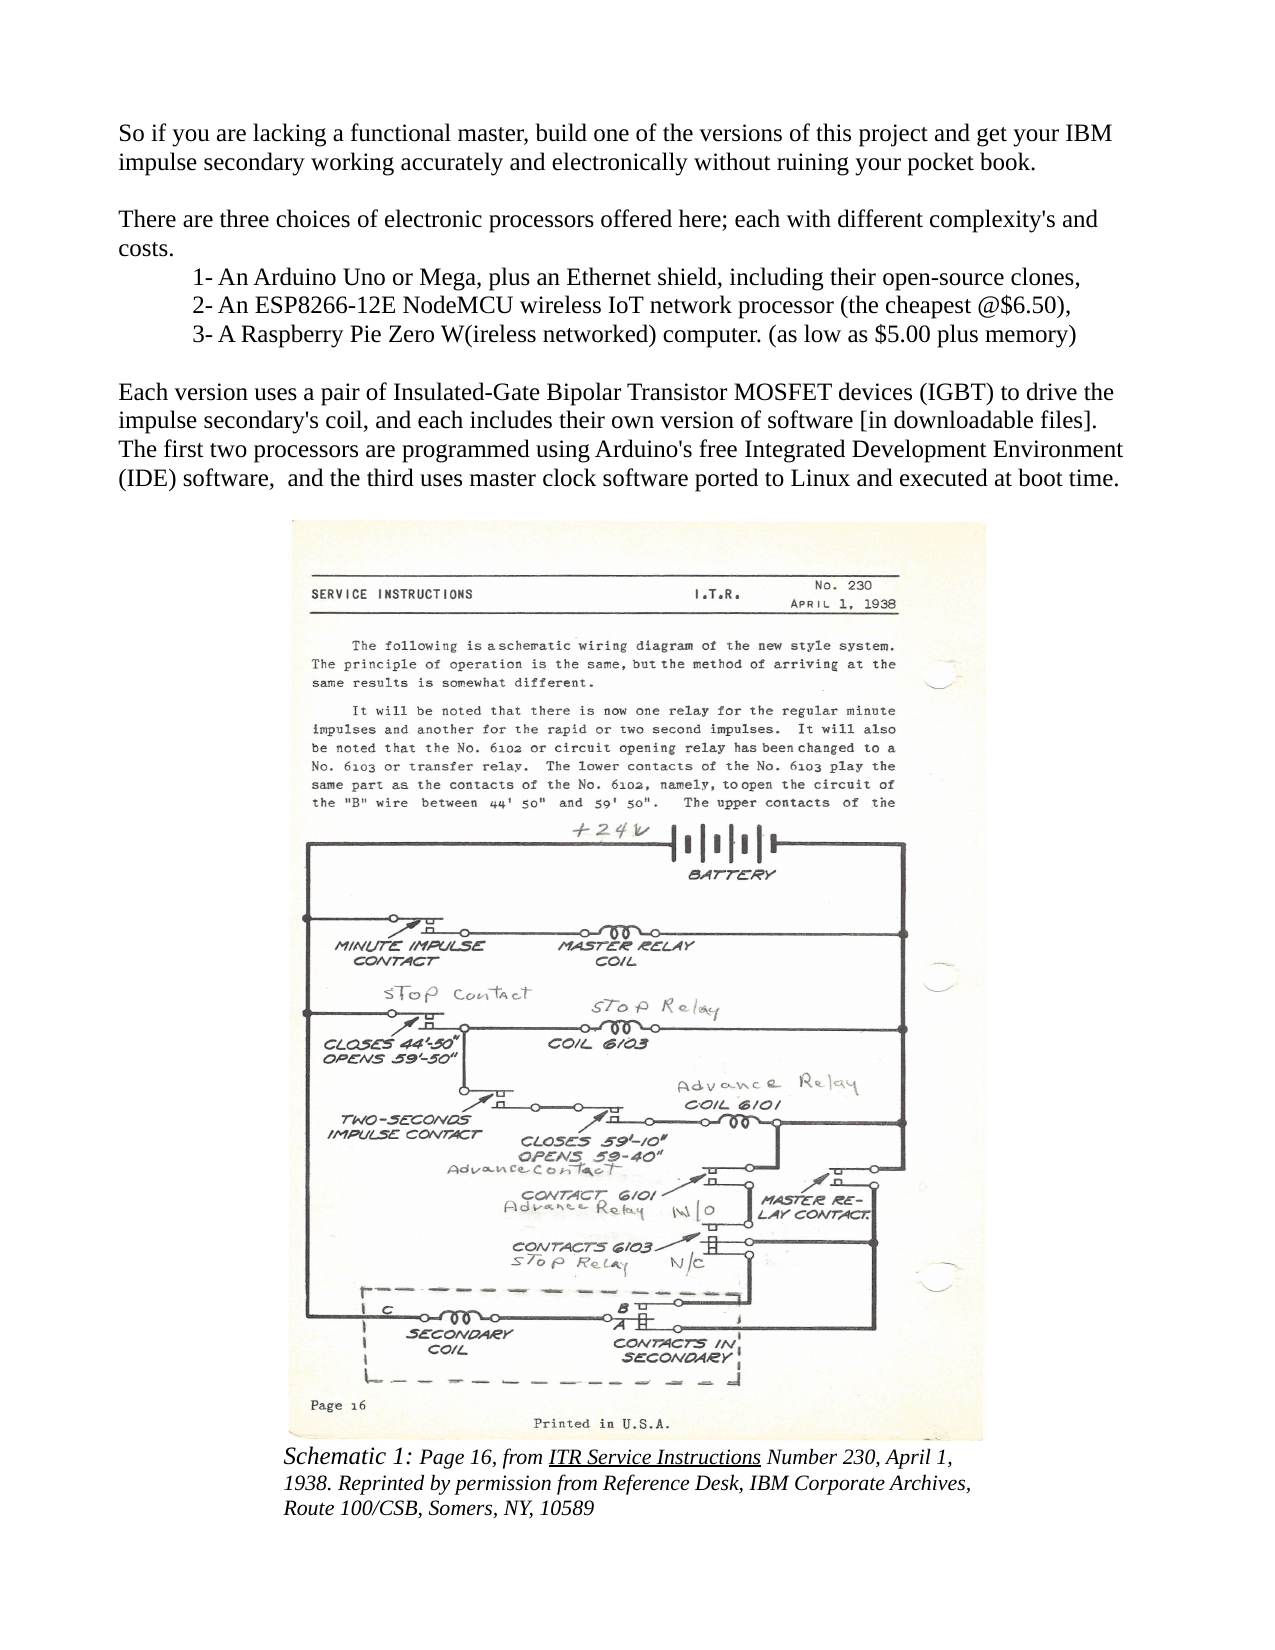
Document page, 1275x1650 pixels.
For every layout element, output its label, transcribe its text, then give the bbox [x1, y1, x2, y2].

text 3- A Raspberry Pie Zero W(ireless networked) computer. (as low as $5.00 plus memory) [192, 319, 1157, 348]
text 2- An ESP8266-12E NodeMCU wireless IoT network processor (the cheapest @$6.50), [192, 291, 1157, 319]
text Each version uses a pair of Insulated-Gate Bipolar Transistor MOSFET devices (IGBT) to drive the impulse secondary's coil, and each includes their own version of software [in downloadable files]. The first two processors are programmed using Arduino's free Integrated Development Environment (IDE) software, and the third uses master clock software ported to Linux and executed at boot time. [118, 377, 1157, 492]
picture [288, 520, 987, 1441]
text Schematic 1: Page 16, from ITR Service Instructions Number 230, April 1, 1938. Reprinted by permission from Reference Desk, IBM Corporate Archives, Route 100/CSB, Somers, NY, 10589 [283, 533, 992, 1520]
text impulse secondary working accurately and electronically without ruining your pocket book. [118, 147, 1157, 176]
text So if you are lacking a functional master, build one of the versions of this project and get your IBM [118, 118, 1157, 147]
text 1- An Arduino Uno or Mega, plus an Ethernet shield, including their open-source clones, [192, 262, 1157, 291]
text There are three choices of electronic processors offered here; each with different complexity's and costs. [118, 204, 1157, 262]
